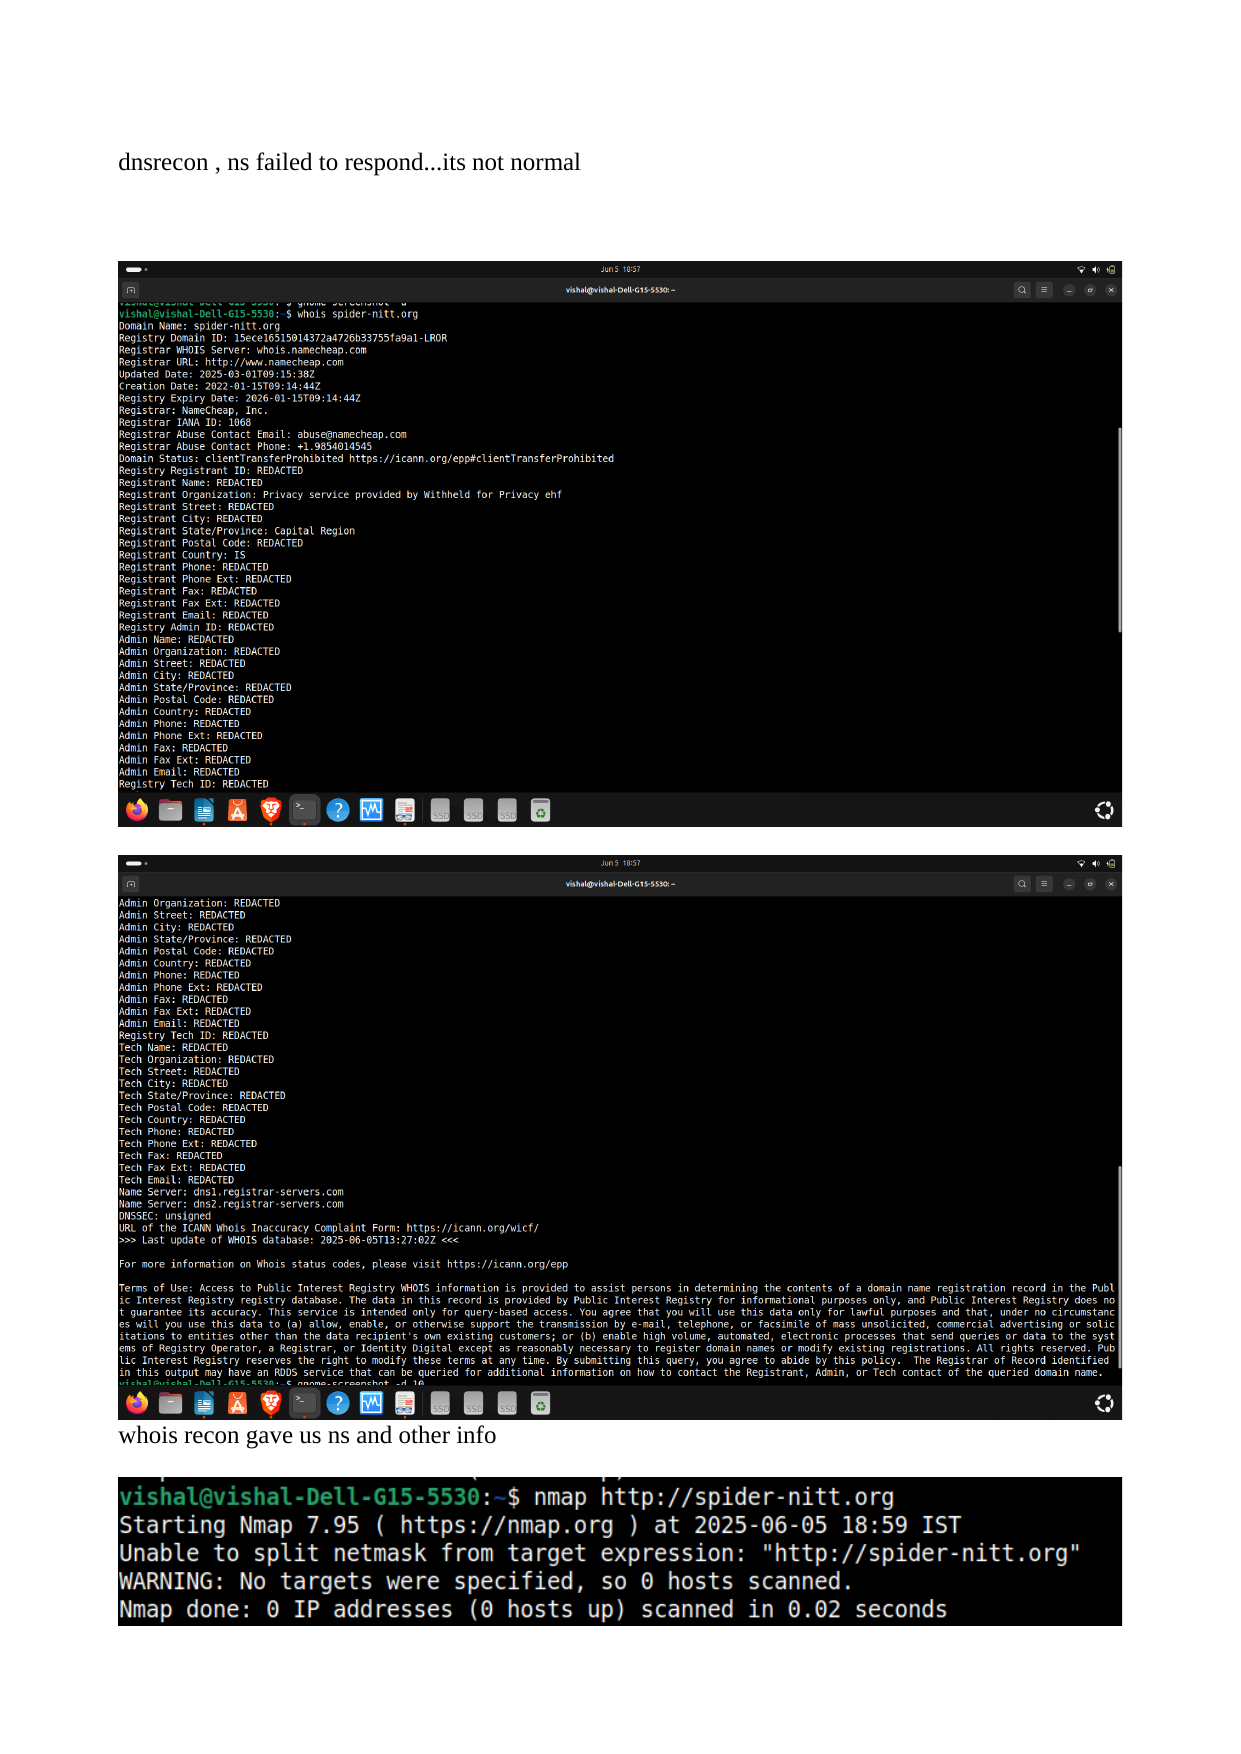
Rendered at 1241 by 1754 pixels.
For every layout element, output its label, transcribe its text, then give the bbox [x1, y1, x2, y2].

picture [118, 855, 1123, 1420]
picture [118, 261, 1123, 827]
text whois recon gave us ns and other info [118, 1420, 1122, 1449]
picture [118, 1477, 1123, 1626]
text dnsrecon , ns failed to respond...its not normal [118, 147, 1122, 176]
